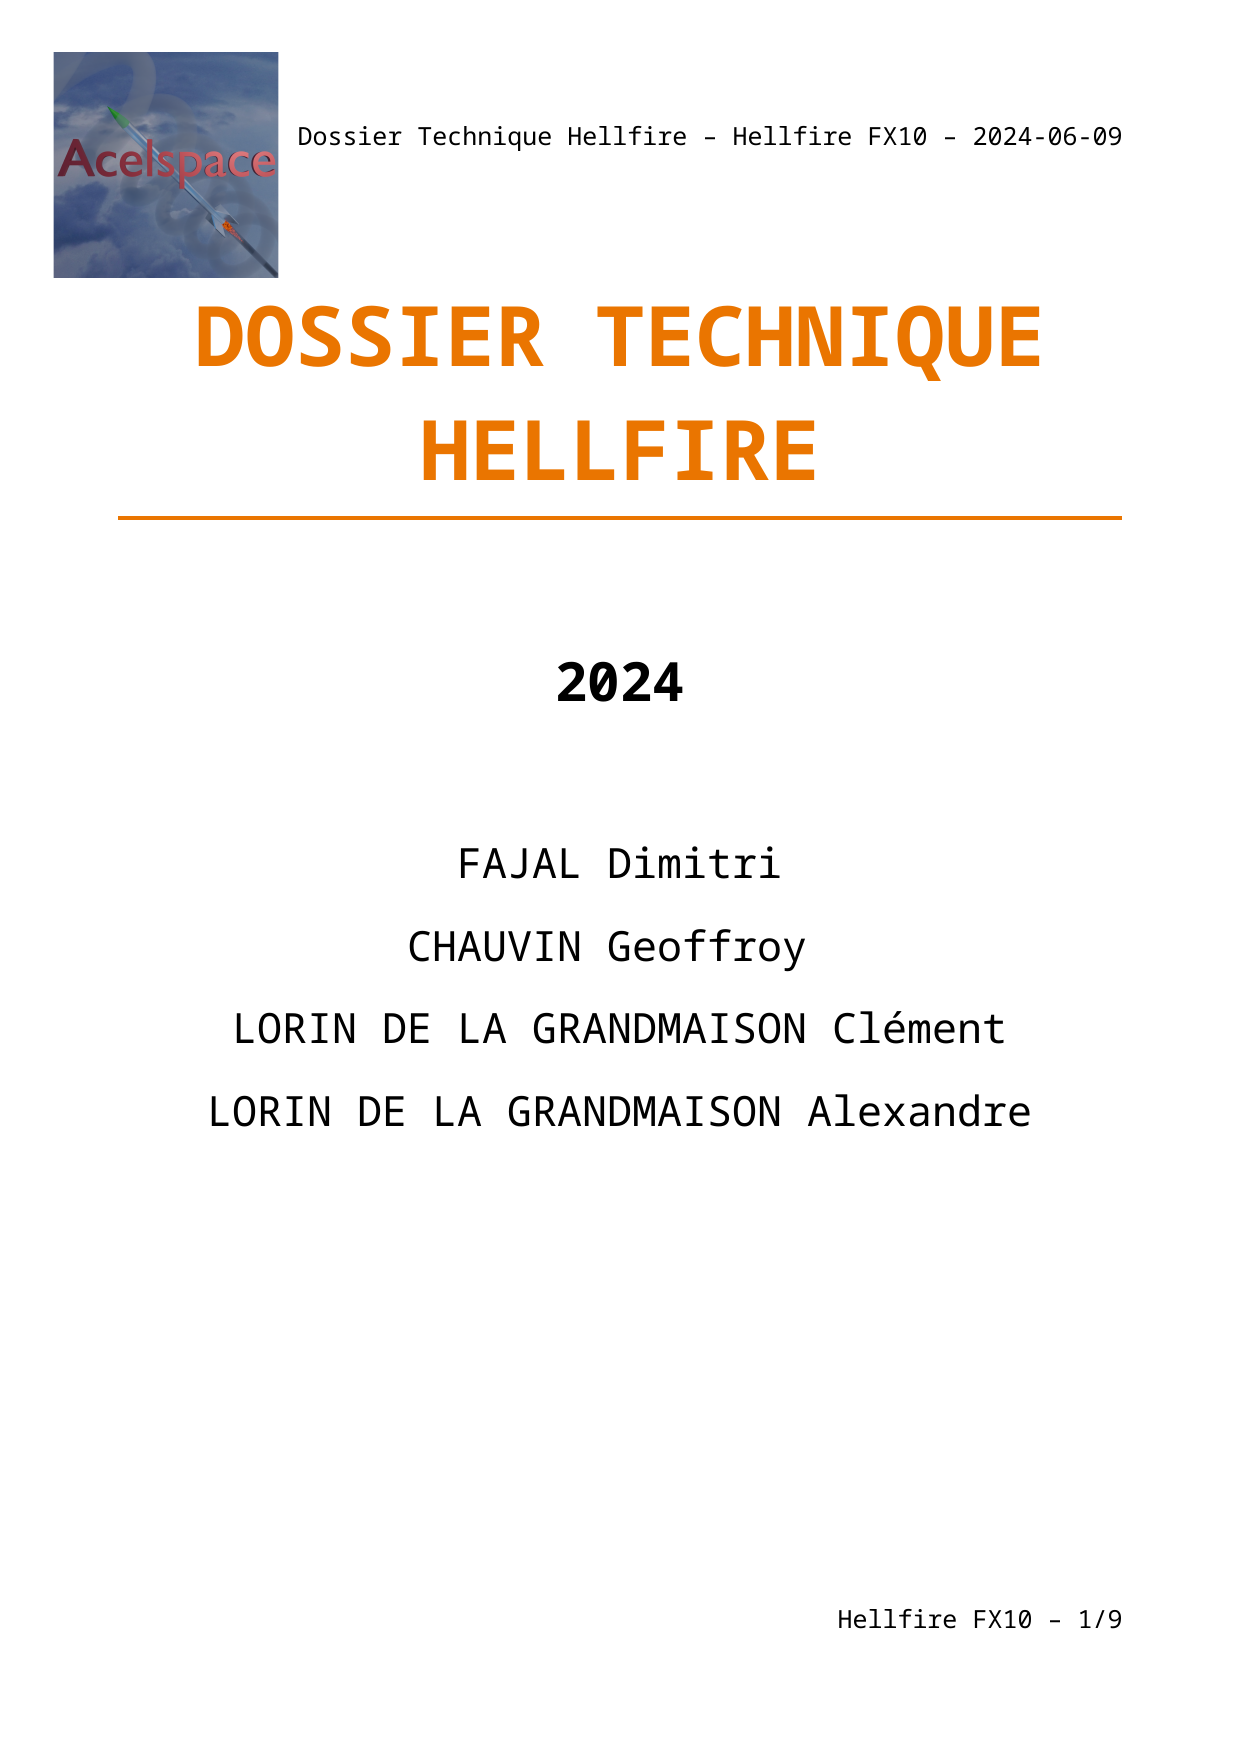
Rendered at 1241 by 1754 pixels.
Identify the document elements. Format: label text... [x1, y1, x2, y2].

text CHAUVIN Geoffroy [118, 916, 1122, 973]
text LORIN DE LA GRANDMAISON Alexandre [118, 1082, 1122, 1138]
title Dossier Technique Hellfire [118, 207, 1122, 516]
text FAJAL Dimitri [118, 834, 1122, 890]
text LORIN DE LA GRANDMAISON Clément [118, 999, 1122, 1056]
picture [53, 52, 279, 278]
subtitle 2024 [118, 643, 1122, 717]
